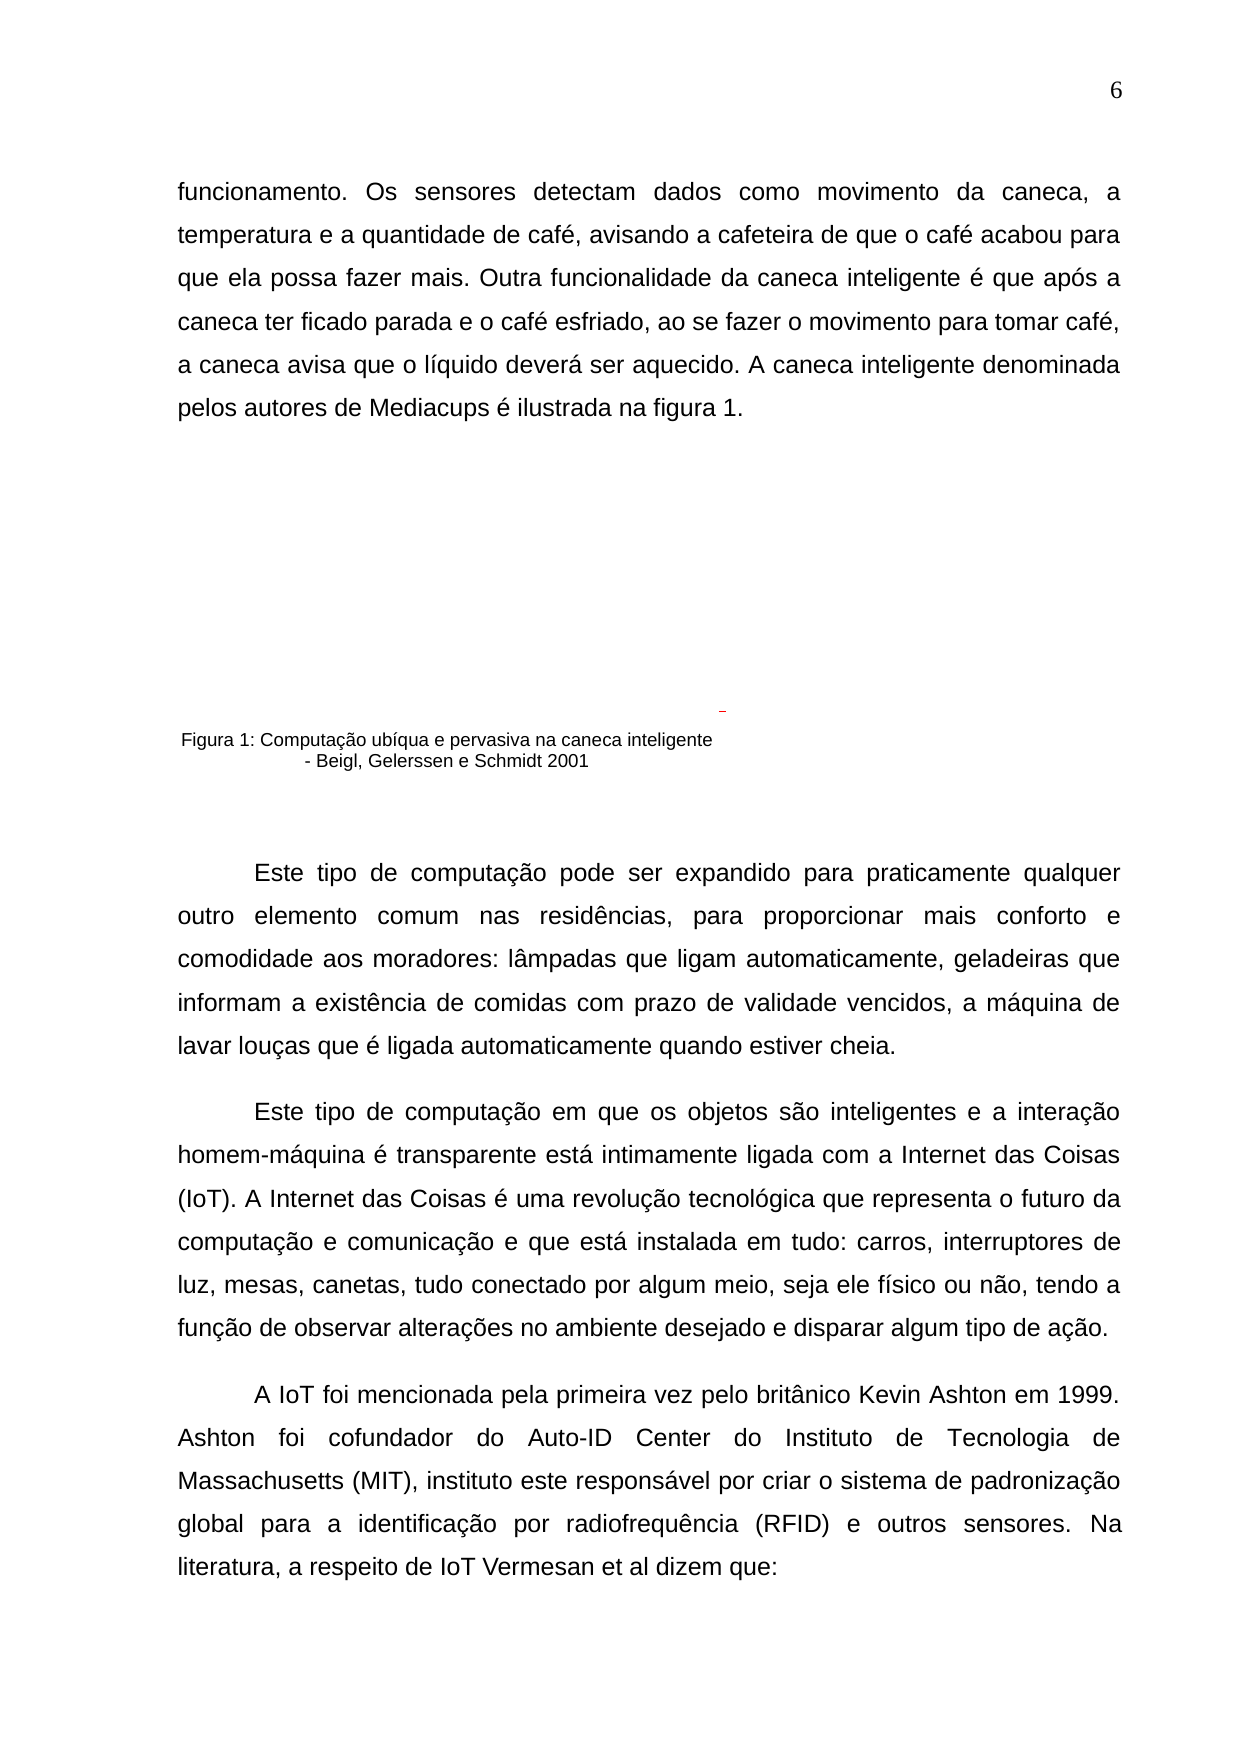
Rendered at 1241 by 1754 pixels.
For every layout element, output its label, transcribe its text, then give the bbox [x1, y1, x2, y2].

text Este tipo de computação em que os objetos são inteligentes e a interação homem-máquina é transparente está intimamente ligada com a Internet das Coisas (IoT). A Internet das Coisas é uma revolução tecnológica que representa o futuro da computação e comunicação e que está instalada em tudo: carros, interruptores de luz, mesas, canetas, tudo conectado por algum meio, seja ele físico ou não, tendo a função de observar alterações no ambiente desejado e disparar algum tipo de ação. [177, 1097, 1122, 1342]
text A IoT foi mencionada pela primeira vez pelo britânico Kevin Ashton em 1999. Ashton foi cofundador do Auto-ID Center do Instituto de Tecnologia de Massachusetts (MIT), instituto este responsável por criar o sistema de padronização global para a identificação por radiofrequência (RFID) e outros sensores. Na literatura, a respeito de IoT Vermesan et al dizem que: [177, 1380, 1122, 1581]
text funcionamento. Os sensores detectam dados como movimento da caneca, a temperatura e a quantidade de café, avisando a cafeteira de que o café acabou para que ela possa fazer mais. Outra funcionalidade da caneca inteligente é que após a caneca ter ficado parada e o café esfriado, ao se fazer o movimento para tomar café, a caneca avisa que o líquido deverá ser aquecido. A caneca inteligente denominada pelos autores de Mediacups é ilustrada na figura 1. [177, 177, 1122, 422]
text Este tipo de computação pode ser expandido para praticamente qualquer outro elemento comum nas residências, para proporcionar mais conforto e comodidade aos moradores: lâmpadas que ligam automaticamente, geladeiras que informam a existência de comidas com prazo de validade vencidos, a máquina de lavar louças que é ligada automaticamente quando estiver cheia. [177, 858, 1122, 1059]
text Figura 1: Computação ubíqua e pervasiva na caneca inteligente - Beigl, Gelerssen e Schmidt 2001 [177, 729, 716, 772]
